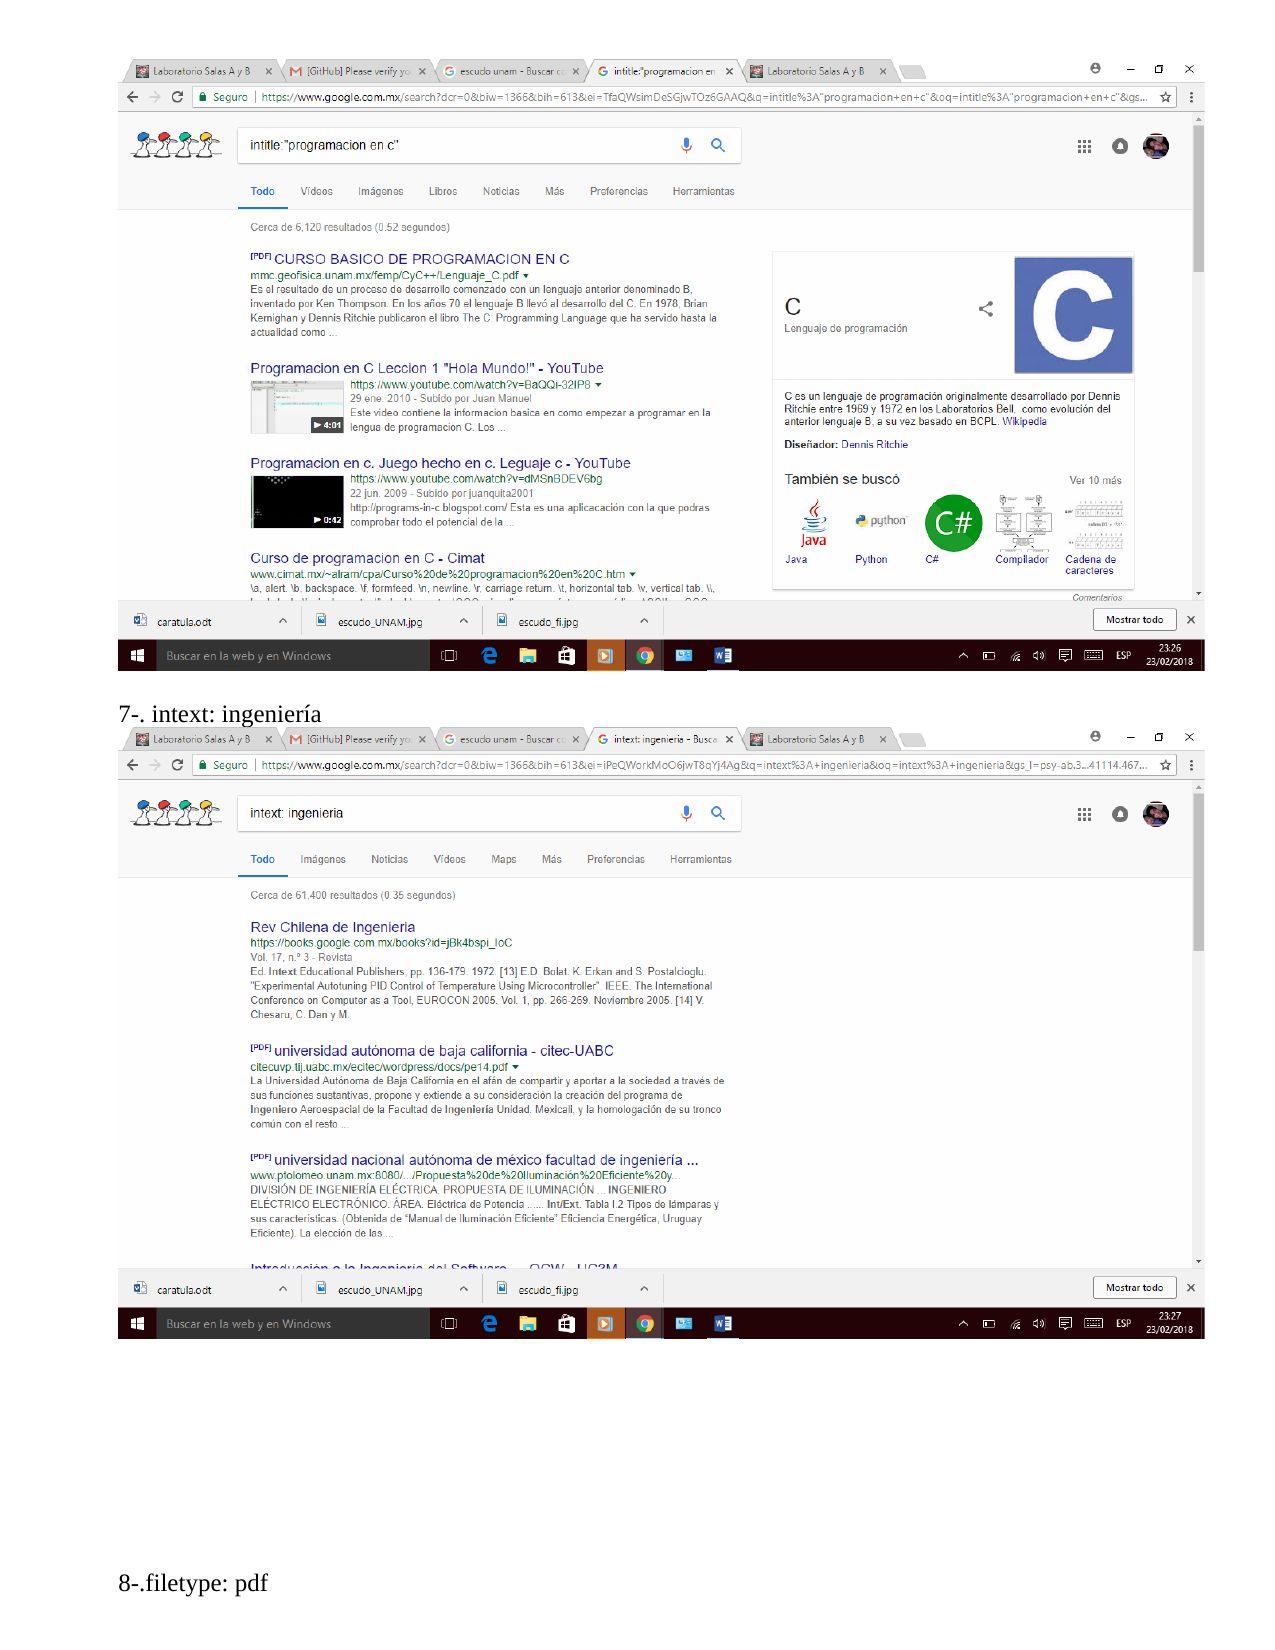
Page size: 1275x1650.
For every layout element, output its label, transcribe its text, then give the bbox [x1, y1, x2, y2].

text 7-. intext: ingeniería [118, 699, 1205, 727]
text 8-.filetype: pdf [118, 1568, 1205, 1597]
